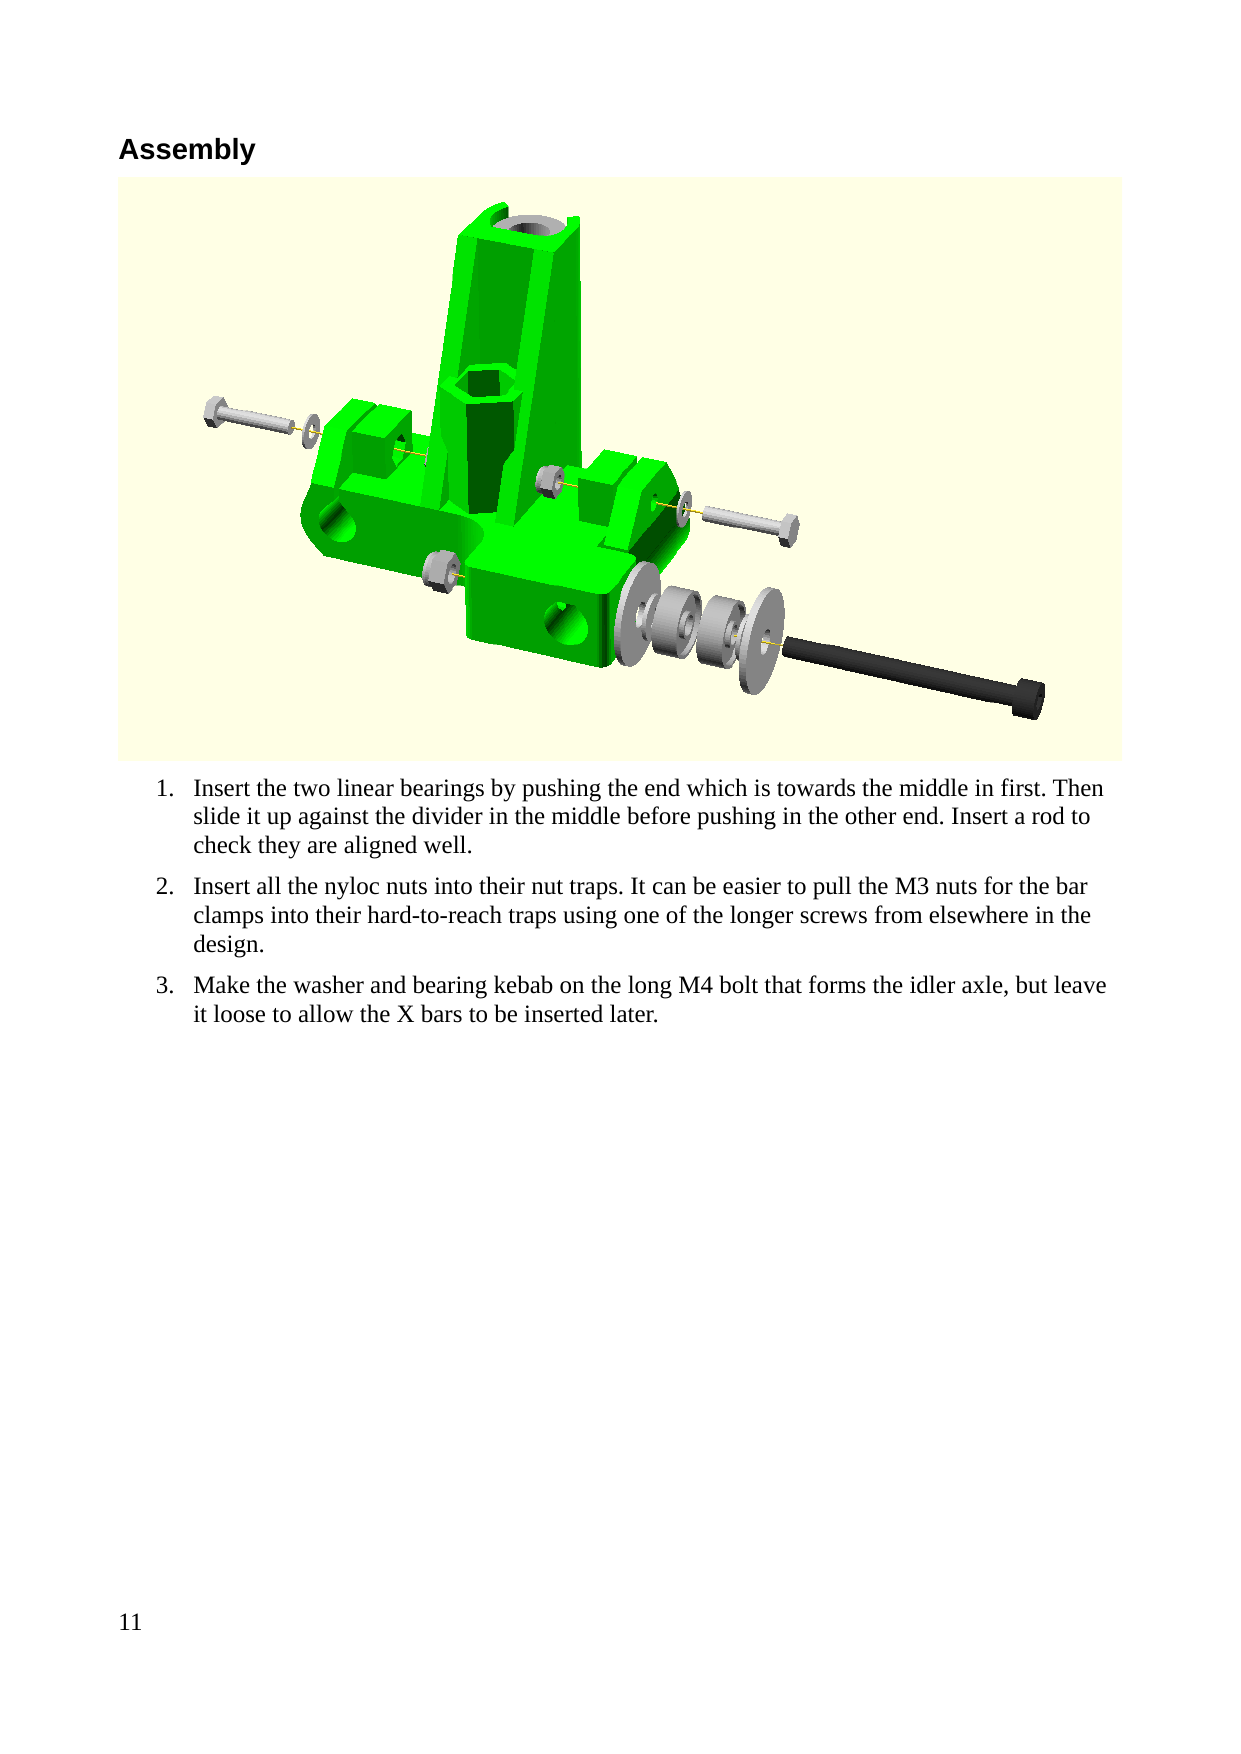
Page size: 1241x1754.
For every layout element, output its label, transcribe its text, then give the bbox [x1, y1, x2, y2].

list Make the washer and bearing kebab on the long M4 bolt that forms the idler axle, but leave it loose to allow the X bars to be inserted later. [156, 970, 1122, 1028]
subtitle Assembly [118, 132, 1122, 165]
list Insert the two linear bearings by pushing the end which is towards the middle in first. Then slide it up against the divider in the middle before pushing in the other end. Insert a rod to check they are aligned well. [156, 773, 1122, 859]
list Insert all the nyloc nuts into their nut traps. It can be easier to pull the M3 nuts for the bar clamps into their hard-to-reach traps using one of the longer screws from elsewhere in the design. [156, 871, 1122, 958]
picture [118, 177, 1123, 761]
